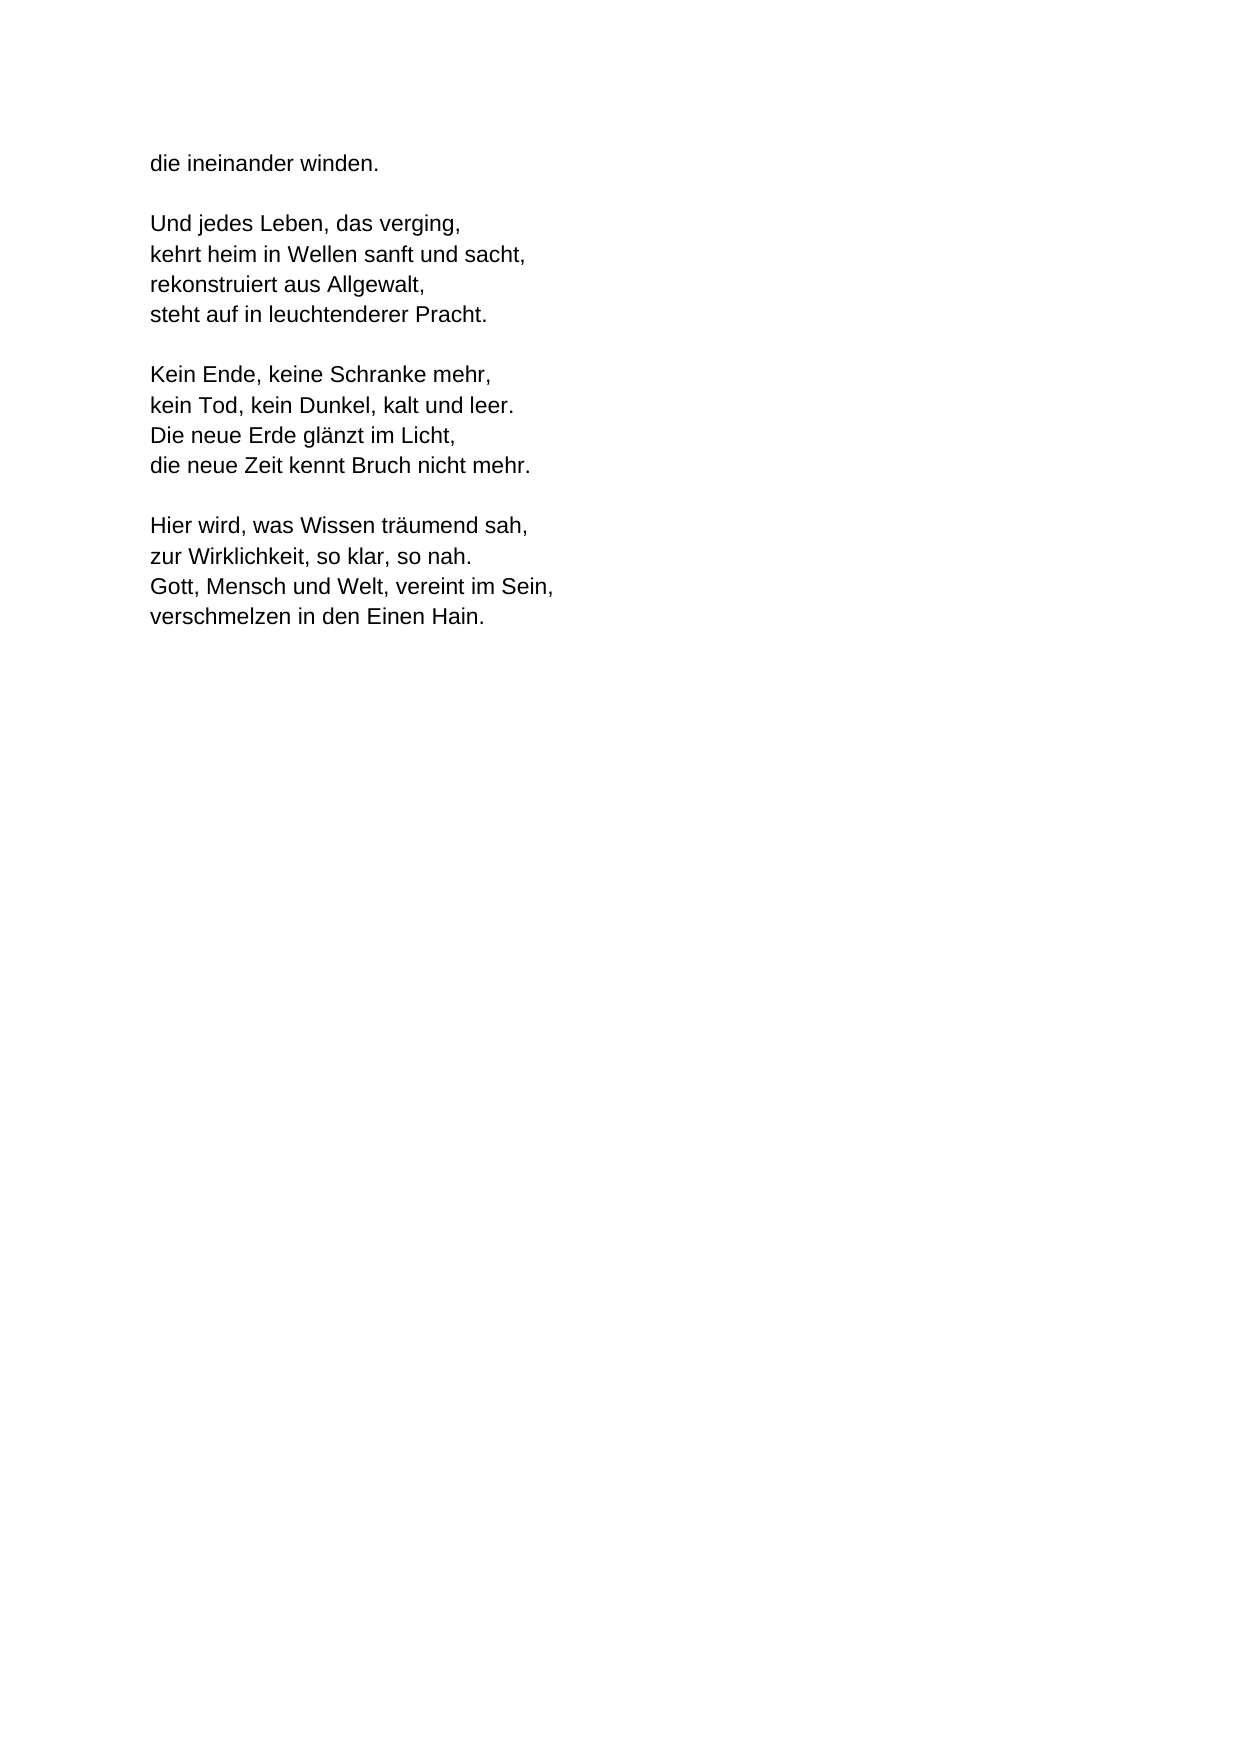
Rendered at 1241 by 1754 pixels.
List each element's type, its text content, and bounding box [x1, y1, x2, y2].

text die ineinander winden. [150, 150, 1090, 176]
text verschmelzen in den Einen Hain. [150, 603, 1090, 629]
text zur Wirklichkeit, so klar, so nah. [150, 543, 1090, 569]
text Gott, Mensch und Welt, vereint im Sein, [150, 573, 1090, 599]
text steht auf in leuchtenderer Pracht. [150, 301, 1090, 327]
text kehrt heim in Wellen sanft und sacht, [150, 241, 1090, 267]
text kein Tod, kein Dunkel, kalt und leer. [150, 392, 1090, 418]
text Und jedes Leben, das verging, [150, 210, 1090, 237]
text die neue Zeit kennt Bruch nicht mehr. [150, 452, 1090, 478]
text Hier wird, was Wissen träumend sah, [150, 512, 1090, 539]
text Kein Ende, keine Schranke mehr, [150, 361, 1090, 388]
text rekonstruiert aus Allgewalt, [150, 271, 1090, 297]
text Die neue Erde glänzt im Licht, [150, 422, 1090, 448]
